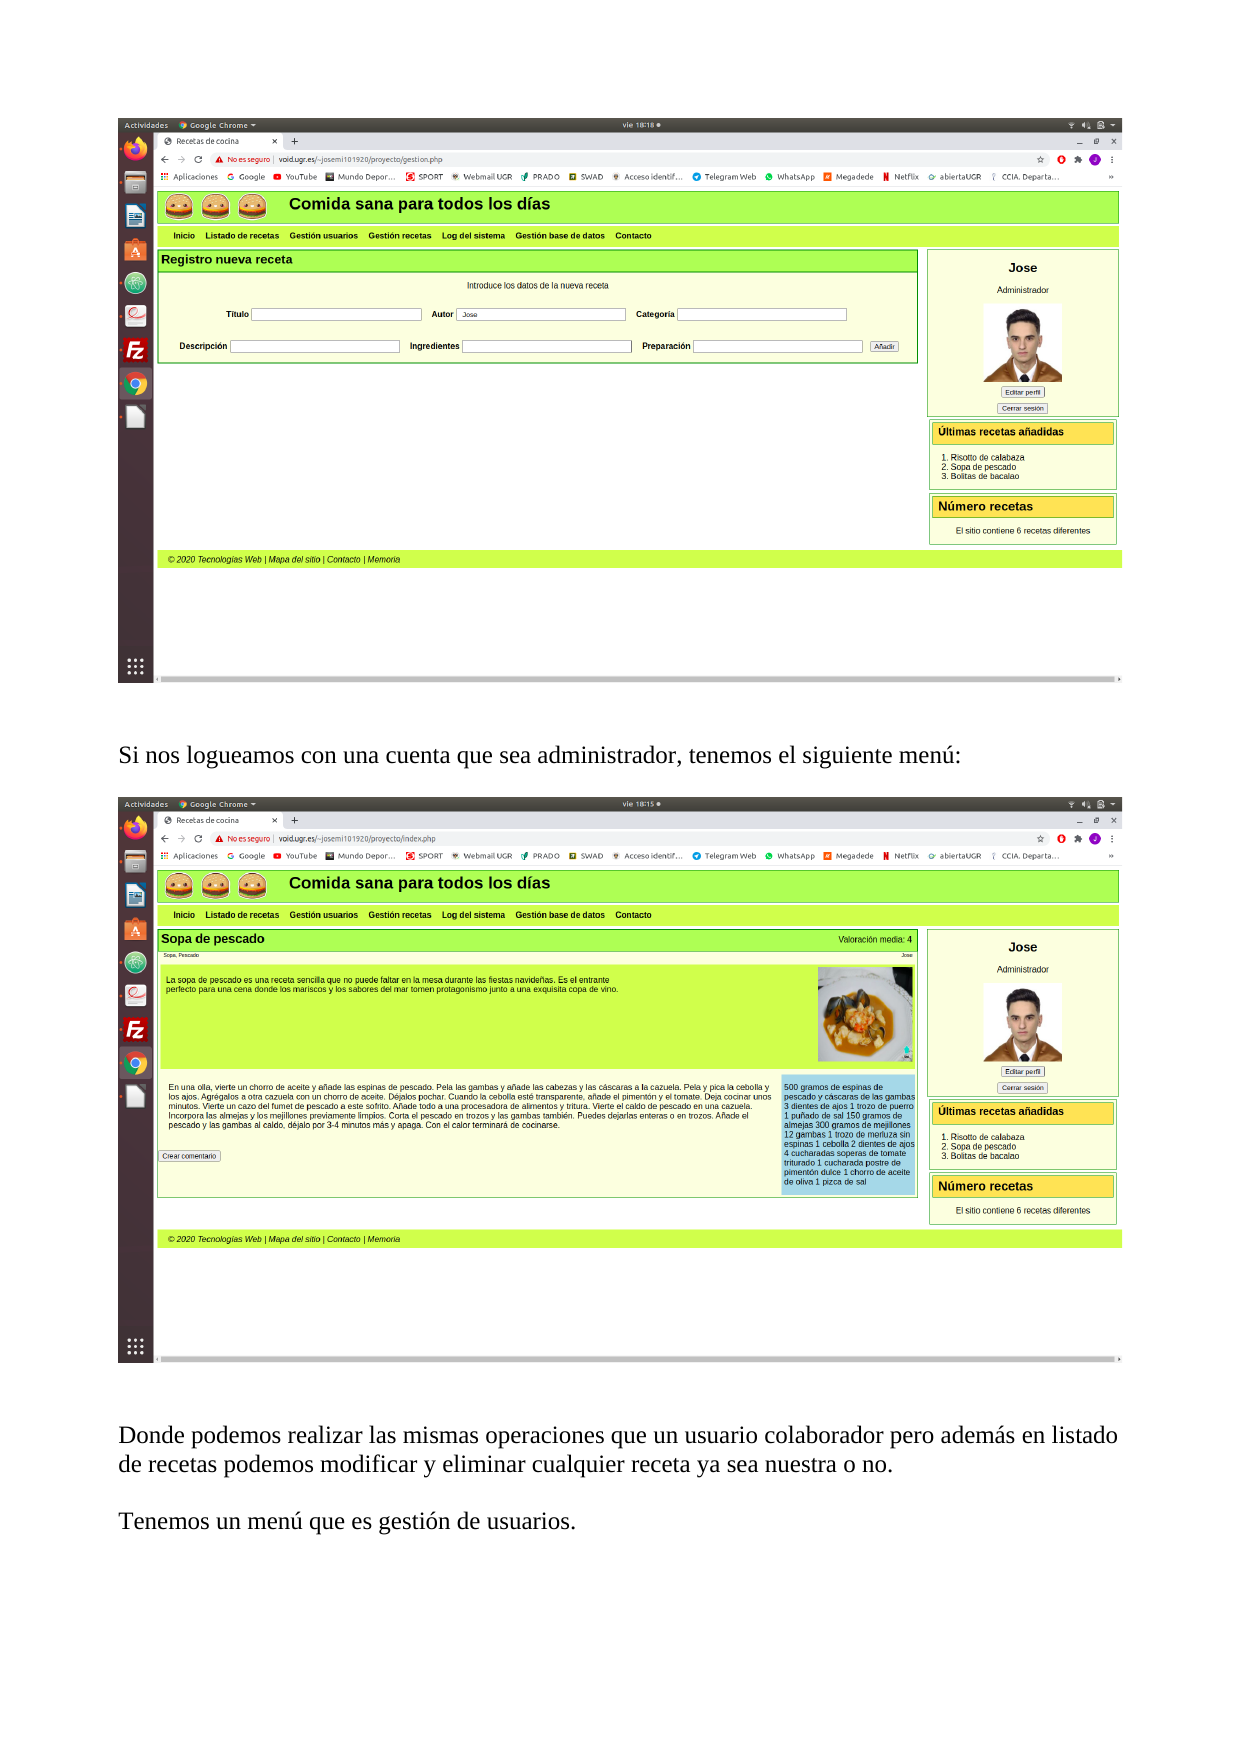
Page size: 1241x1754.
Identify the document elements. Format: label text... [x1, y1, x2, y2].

text Tenemos un menú que es gestión de usuarios. [118, 1506, 1122, 1535]
text Si nos logueamos con una cuenta que sea administrador, tenemos el siguiente menú: [118, 740, 1122, 769]
text Donde podemos realizar las mismas operaciones que un usuario colaborador pero además en listado de recetas podemos modificar y eliminar cualquier receta ya sea nuestra o no. [118, 1420, 1122, 1477]
picture [118, 797, 1123, 1363]
picture [118, 118, 1123, 683]
